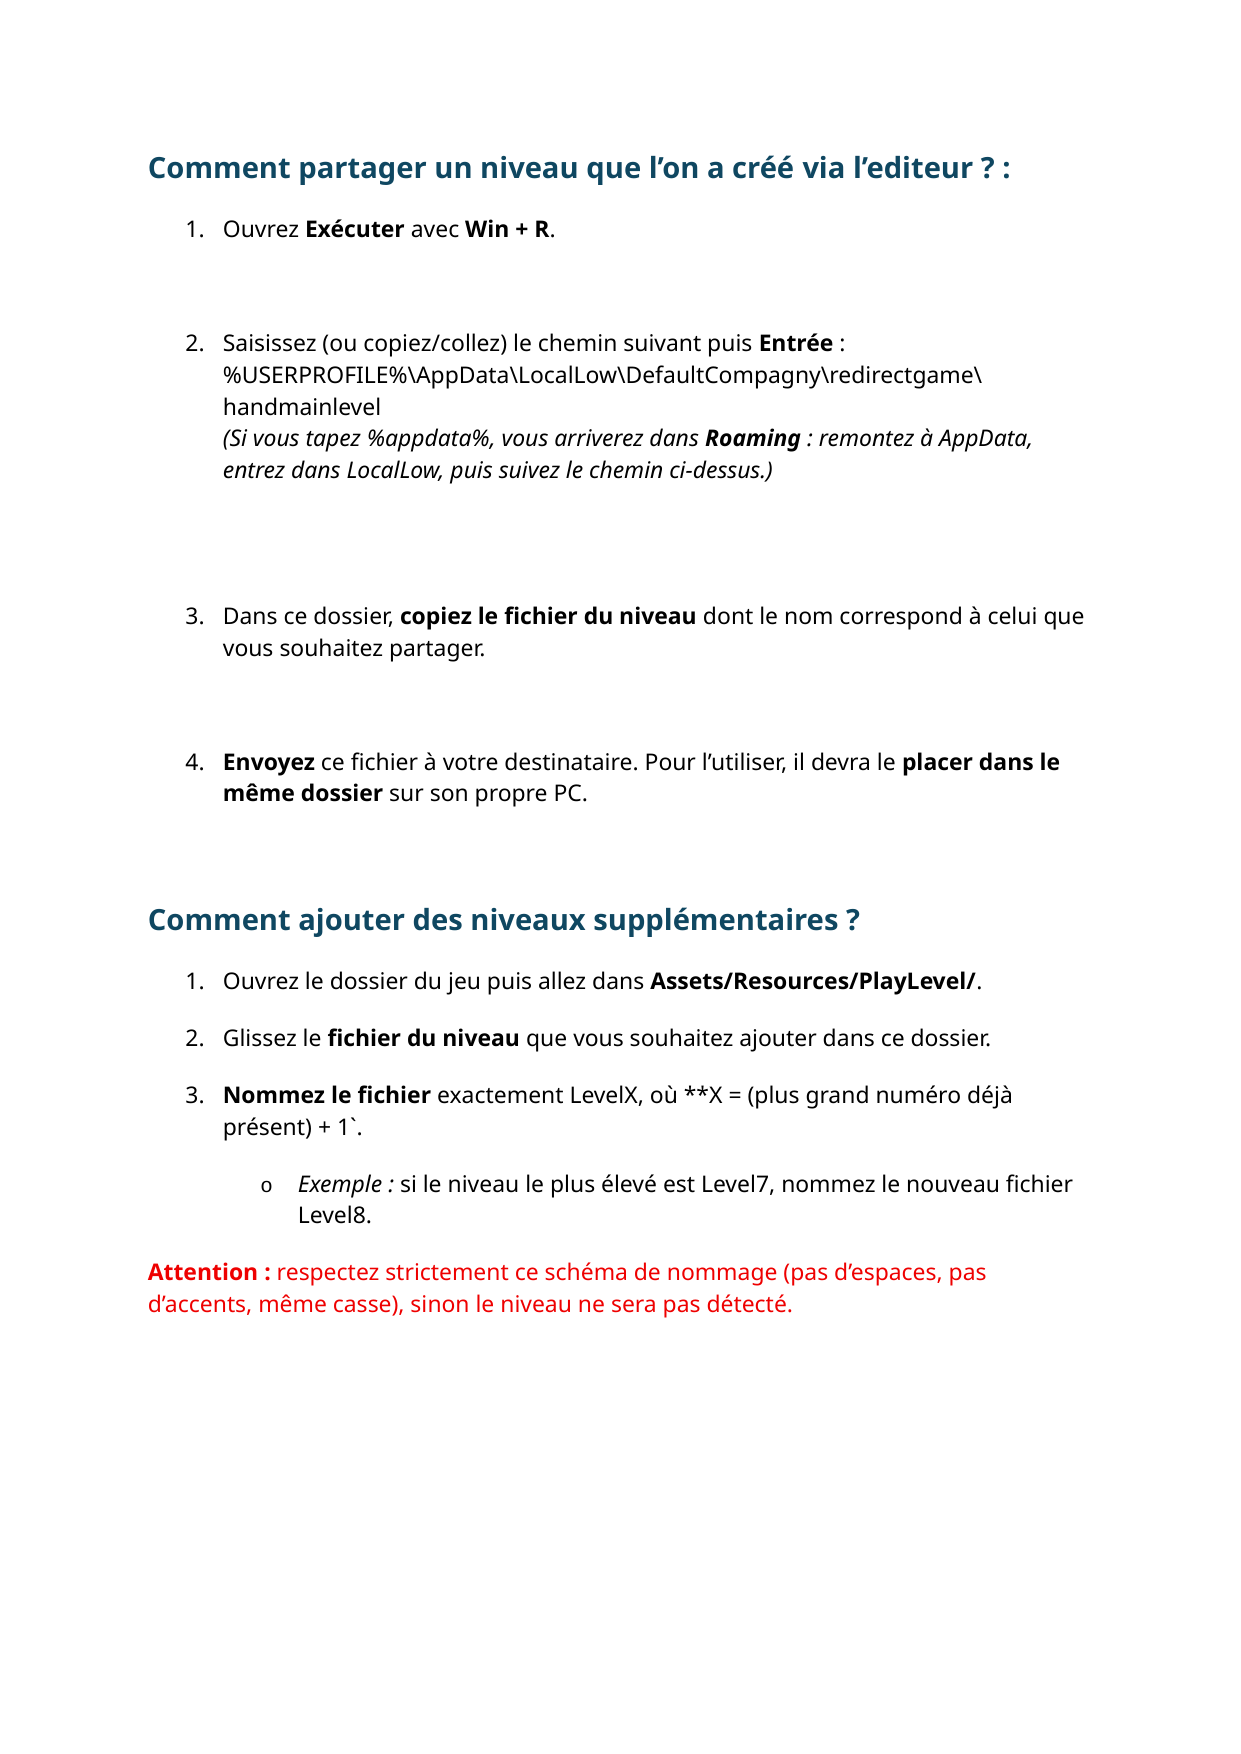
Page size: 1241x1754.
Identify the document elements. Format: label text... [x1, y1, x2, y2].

list Nommez le fichier exactement LevelX, où **X = (plus grand numéro déjà présent) + 1`. [185, 1079, 1093, 1142]
list Glissez le fichier du niveau que vous souhaitez ajouter dans ce dossier. [185, 1022, 1093, 1053]
list Dans ce dossier, copiez le fichier du niveau dont le nom correspond à celui que vous souhaitez partager. [185, 600, 1093, 663]
list Envoyez ce fichier à votre destinataire. Pour l’utiliser, il devra le placer dans le même dossier sur son propre PC. [185, 746, 1093, 809]
list Ouvrez le dossier du jeu puis allez dans Assets/Resources/PlayLevel/. [185, 965, 1093, 996]
list Ouvrez Exécuter avec Win + R. [185, 213, 1093, 244]
text Attention : respectez strictement ce schéma de nommage (pas d’espaces, pas d’accents, même casse), sinon le niveau ne sera pas détecté. [148, 1256, 1093, 1319]
text Comment ajouter des niveaux supplémentaires ? [148, 900, 1093, 939]
list Exemple : si le niveau le plus élevé est Level7, nommez le nouveau fichier Level8. [260, 1168, 1093, 1231]
text Comment partager un niveau que l’on a créé via l’editeur ? : [148, 148, 1093, 187]
list Saisissez (ou copiez/collez) le chemin suivant puis Entrée : %USERPROFILE%\AppData\LocalLow\DefaultCompagny\redirectgame\handmainlevel (Si vous tapez %appdata%, vous arriverez dans Roaming : remontez à AppData, entrez dans LocalLow, puis suivez le chemin ci-dessus.) [185, 327, 1093, 486]
